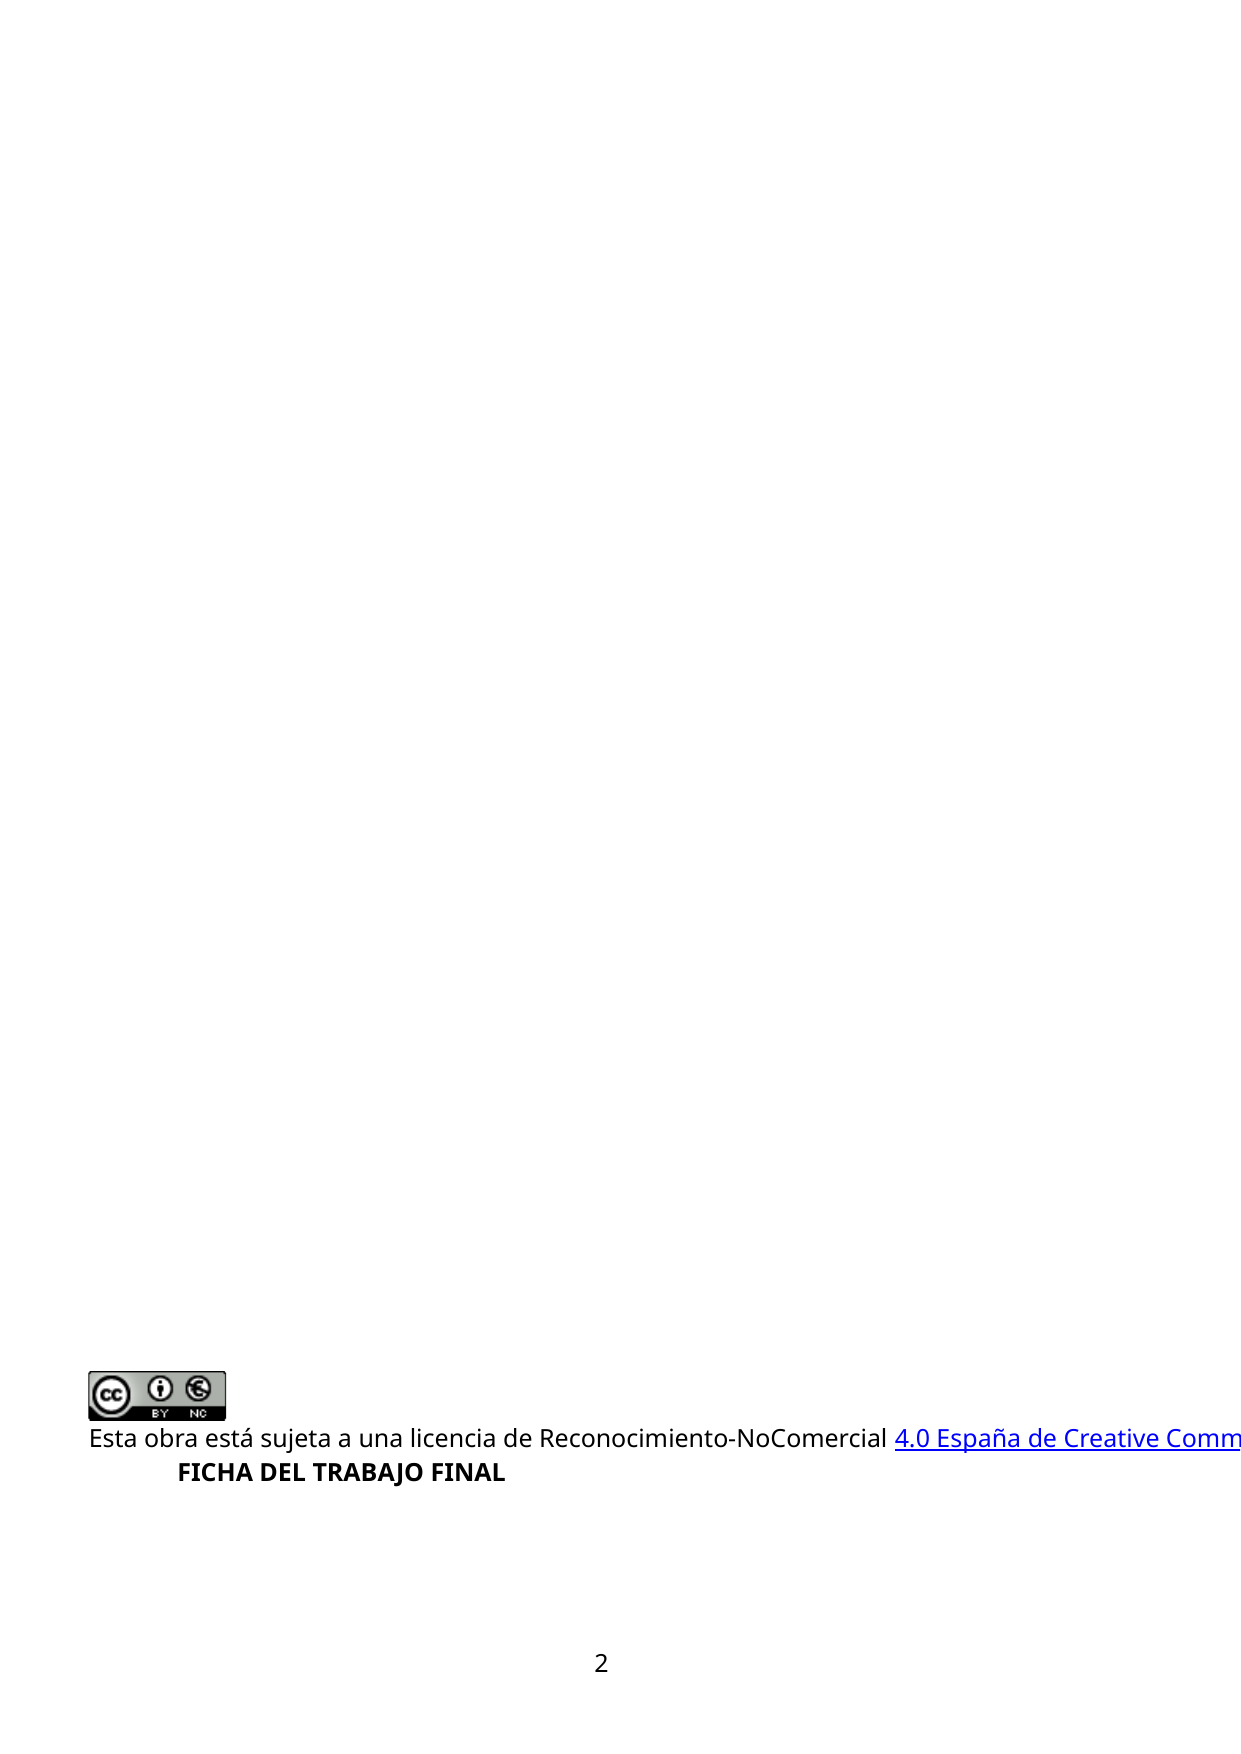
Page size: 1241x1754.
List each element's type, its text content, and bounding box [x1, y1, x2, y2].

picture [88, 1371, 227, 1421]
table_cell [77, 148, 1240, 1372]
table_cell Esta obra está sujeta a una licencia de Reconocimiento-NoComercial 4.0 España de Creative Commons [77, 1372, 1240, 1454]
text FICHA DEL TRABAJO FINAL [177, 1454, 1063, 1488]
